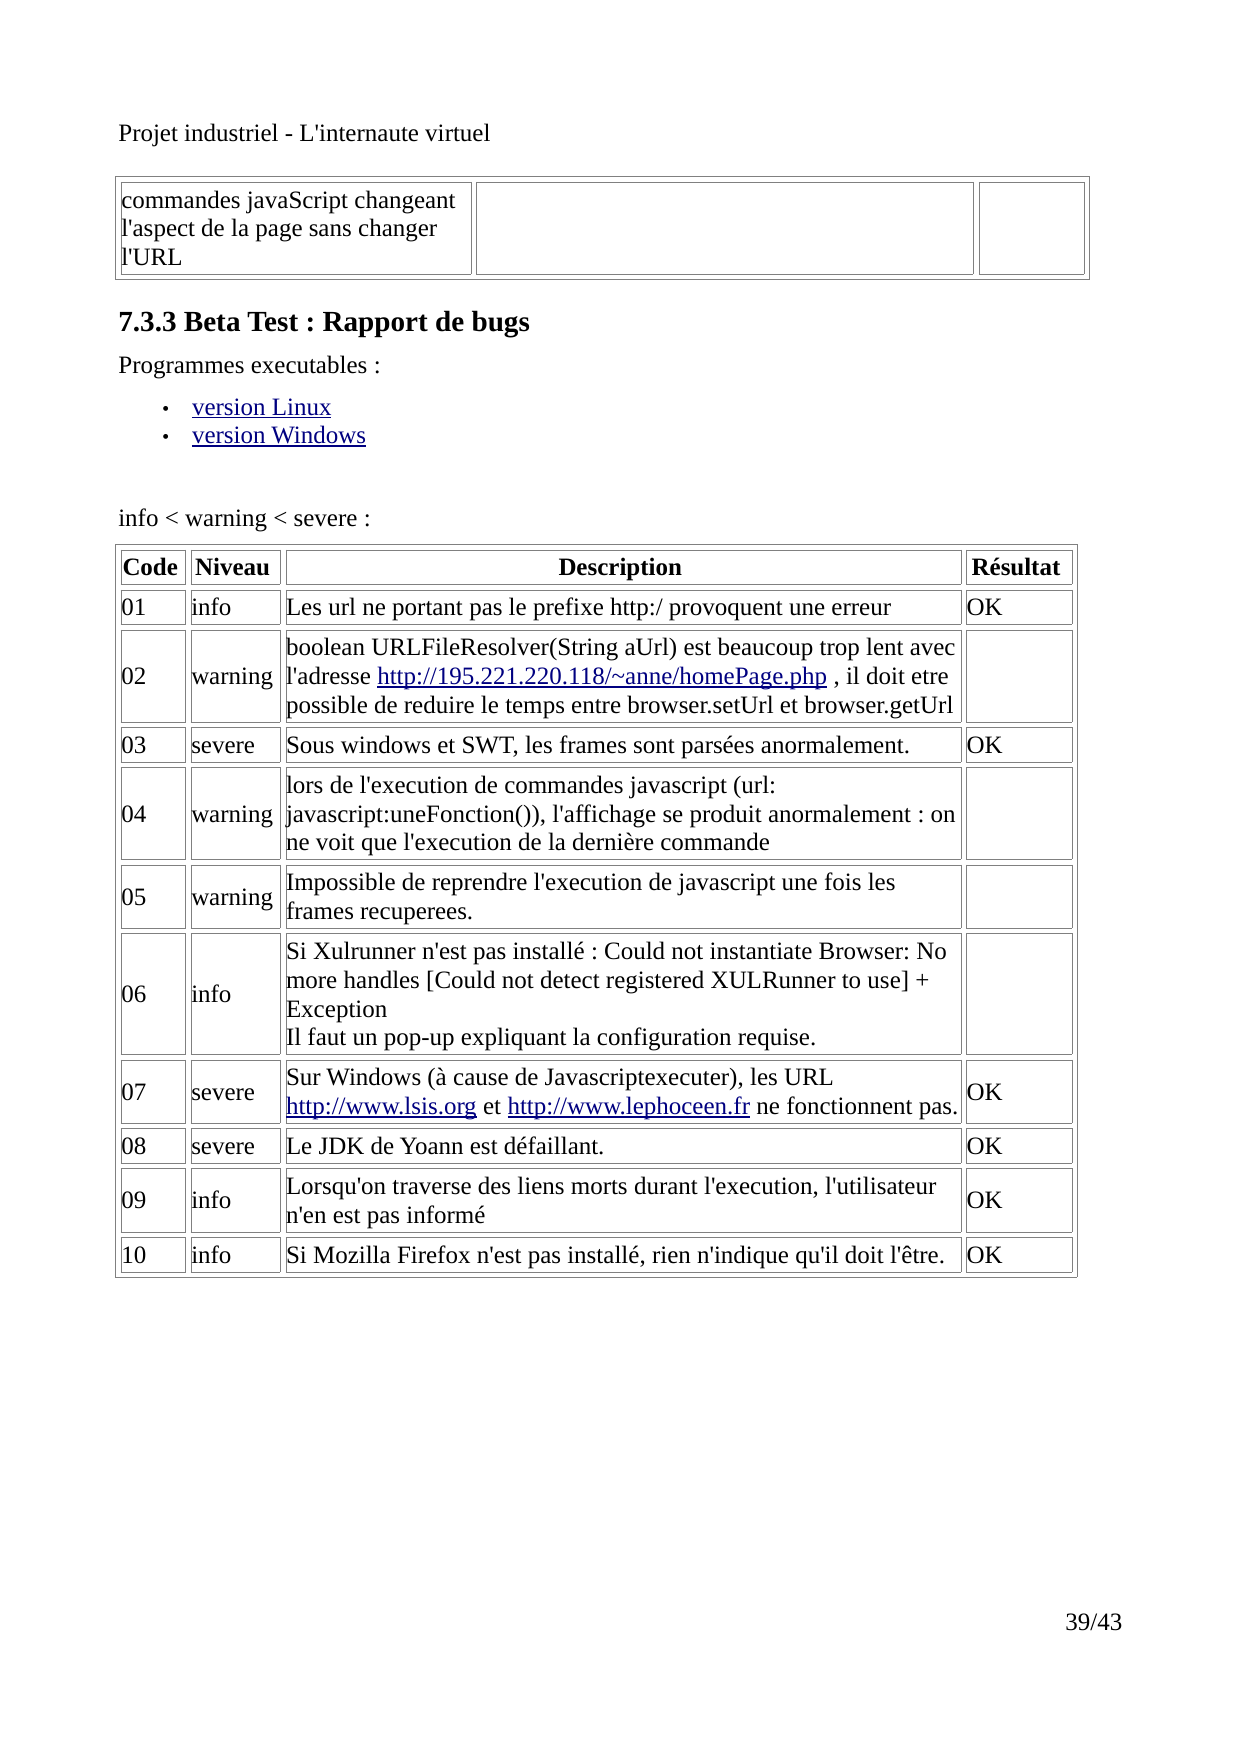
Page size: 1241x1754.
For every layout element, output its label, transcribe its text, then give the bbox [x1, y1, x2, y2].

table_cell Si Xulrunner n'est pas installé : Could not instantiate Browser: No more handles [Could not detect registered XULRunner to use] + Exception Il faut un pop-up expliquant la configuration requise. [283, 928, 963, 1054]
table_cell OK [964, 584, 1074, 624]
table_cell lors de l'execution de commandes javascript (url: javascript:uneFonction()), l'affichage se produit anormalement : on ne voit que l'execution de la dernière commande [283, 762, 963, 859]
table_cell severe [188, 722, 283, 762]
table_cell [967, 866, 1072, 928]
table_cell warning [188, 859, 283, 928]
table_cell info [188, 928, 283, 1054]
list version Windows [162, 420, 1122, 449]
table_cell [967, 631, 1072, 722]
text info < warning < severe : [118, 503, 1122, 532]
table_cell [967, 934, 1072, 1054]
table_cell [967, 768, 1072, 859]
table_cell severe [188, 1054, 283, 1123]
table_cell [976, 177, 1087, 274]
table_cell 04 [118, 762, 188, 859]
table_header Description [283, 545, 963, 584]
table_cell commandes javaScript changeant l'aspect de la page sans changer l'URL [118, 177, 473, 274]
table_cell Lorsqu'on traverse des liens morts durant l'execution, l'utilisateur n'en est pas informé [283, 1163, 963, 1232]
table_cell 09 [118, 1163, 188, 1232]
table_cell Sur Windows (à cause de Javascriptexecuter), les URL http://www.lsis.org et http://www.lephoceen.fr ne fonctionnent pas. [283, 1054, 963, 1123]
table_cell Le JDK de Yoann est défaillant. [283, 1123, 963, 1163]
table_cell 07 [118, 1054, 188, 1123]
table_cell info [188, 1232, 283, 1272]
table_cell warning [188, 624, 283, 722]
table_header Résultat [964, 545, 1074, 584]
table_cell 03 [118, 722, 188, 762]
table_cell [964, 762, 1074, 859]
table_cell 08 [118, 1123, 188, 1163]
table_cell info [188, 584, 283, 624]
table_cell Sous windows et SWT, les frames sont parsées anormalement. [283, 722, 963, 762]
table_header Code [118, 545, 188, 584]
table_cell OK [964, 1123, 1074, 1163]
table_cell OK [964, 1163, 1074, 1232]
table_cell 02 [118, 624, 188, 722]
table_cell OK [964, 1054, 1074, 1123]
table_cell OK [964, 722, 1074, 762]
table_cell OK [964, 1232, 1074, 1272]
table_cell Impossible de reprendre l'execution de javascript une fois les frames recuperees. [283, 859, 963, 928]
table_cell [474, 177, 976, 274]
subtitle 7.3.3 Beta Test : Rapport de bugs [118, 304, 1122, 338]
text Programmes executables : [118, 350, 1122, 379]
table_cell [964, 928, 1074, 1054]
table_cell Si Mozilla Firefox n'est pas installé, rien n'indique qu'il doit l'être. [283, 1232, 963, 1272]
table_cell [964, 859, 1074, 928]
table_cell 10 [118, 1232, 188, 1272]
table_cell Les url ne portant pas le prefixe http:/ provoquent une erreur [283, 584, 963, 624]
table_cell boolean URLFileResolver(String aUrl) est beaucoup trop lent avec l'adresse http://195.221.220.118/~anne/homePage.php , il doit etre possible de reduire le temps entre browser.setUrl et browser.getUrl [283, 624, 963, 722]
table_cell severe [188, 1123, 283, 1163]
table_cell 05 [118, 859, 188, 928]
table_cell [964, 624, 1074, 722]
table_cell 01 [118, 584, 188, 624]
table_header Niveau [188, 545, 283, 584]
table_cell 06 [118, 928, 188, 1054]
table_cell warning [188, 762, 283, 859]
table_cell info [188, 1163, 283, 1232]
list version Linux [162, 392, 1122, 420]
